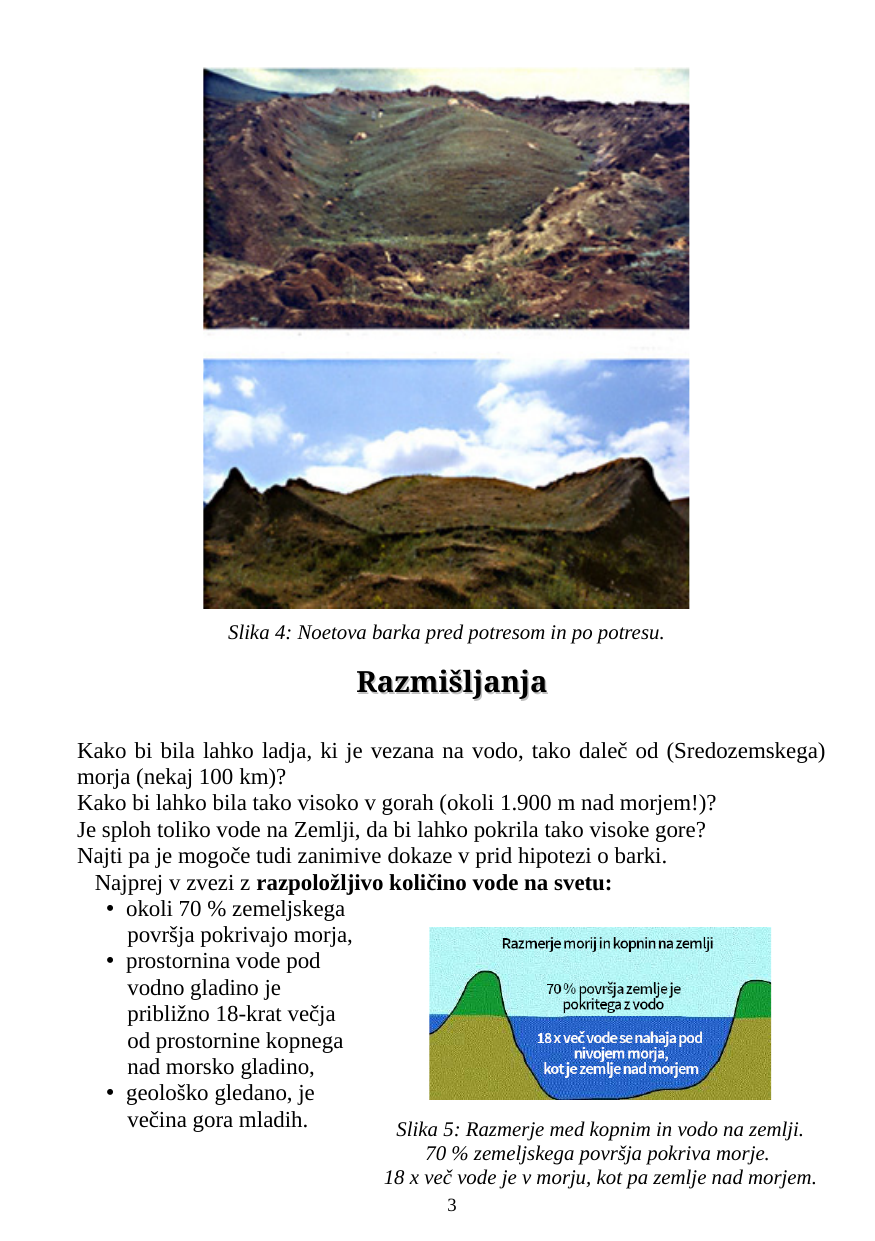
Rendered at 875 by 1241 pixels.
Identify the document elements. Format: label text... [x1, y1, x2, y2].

list prostornina vode pod vodno gladino je približno 18-krat večja od prostornine kopnega nad morsko gladino, [106, 948, 369, 1079]
text Slika 4: Noetova barka pred potresom in po potresu. [203, 609, 689, 644]
text Najti pa je mogoče tudi zanimive dokaze v prid hipotezi o barki. [77, 842, 827, 868]
subtitle Razmišljanja [77, 66, 827, 701]
list Kako bi lahko bila tako visoko v gorah (okoli 1.900 m nad morjem!)? [77, 789, 827, 816]
list Kako bi bila lahko ladja, ki je vezana na vodo, tako daleč od (Sredozemskega) morja (nekaj 100 km)? [77, 737, 827, 789]
list geološko gledano, je večina gora mladih. [106, 1079, 369, 1132]
picture [429, 927, 772, 1100]
picture [203, 67, 690, 609]
text Najprej v zvezi z razpoložljivo količino vode na svetu: [77, 868, 827, 895]
list okoli 70 % zemeljskega površja pokrivajo morja, [106, 895, 831, 1198]
list Je sploh toliko vode na Zemlji, da bi lahko pokrila tako visoke gore? [77, 816, 827, 842]
list Slika 5: Razmerje med kopnim in vodo na zemlji. 70 % zemeljskega površja pokriva morje. 18 x več vode je v morju, kot pa zemlje nad morjem. [378, 904, 822, 1189]
